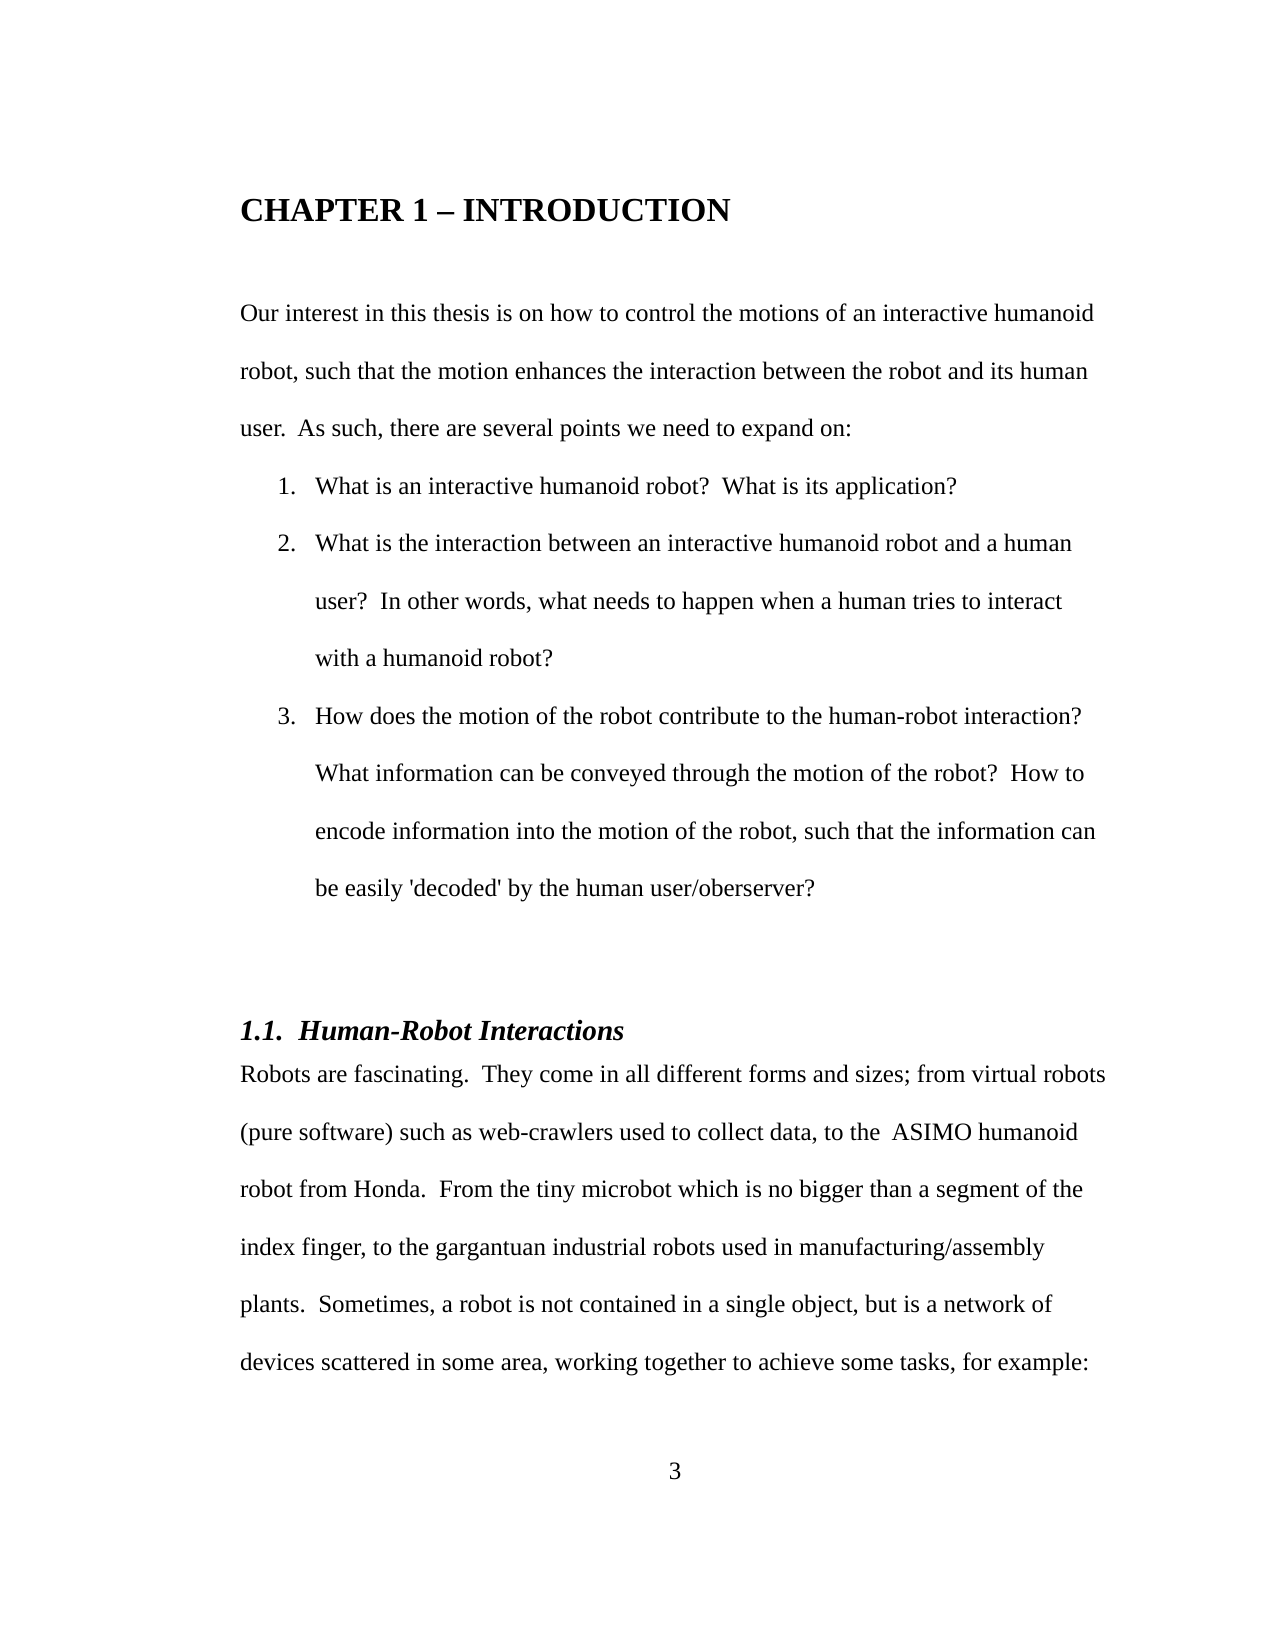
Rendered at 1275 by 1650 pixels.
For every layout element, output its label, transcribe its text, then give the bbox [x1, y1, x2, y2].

list What is the interaction between an interactive humanoid robot and a human user? In other words, what needs to happen when a human tries to interact with a humanoid robot? [277, 528, 1110, 672]
list How does the motion of the robot contribute to the human-robot interaction? What information can be conveyed through the motion of the robot? How to encode information into the motion of the robot, such that the information can be easily 'decoded' by the human user/oberserver? [277, 701, 1110, 902]
subtitle CHAPTER 1 – INTRODUCTION [240, 190, 1110, 228]
text Our interest in this thesis is on how to control the motions of an interactive humanoid robot, such that the motion enhances the interaction between the robot and its human user. As such, there are several points we need to expand on: [240, 298, 1110, 442]
list What is an interactive humanoid robot? What is its application? [277, 471, 1110, 500]
text Robots are fascinating. They come in all different forms and sizes; from virtual robots (pure software) such as web-crawlers used to collect data, to the ASIMO humanoid robot from Honda. From the tiny microbot which is no bigger than a segment of the index finger, to the gargantuan industrial robots used in manufacturing/assembly plants. Sometimes, a robot is not contained in a single object, but is a network of devices scattered in some area, working together to achieve some tasks, for example: [240, 1059, 1110, 1376]
subtitle 1.1. Human-Robot Interactions [240, 1013, 1110, 1047]
